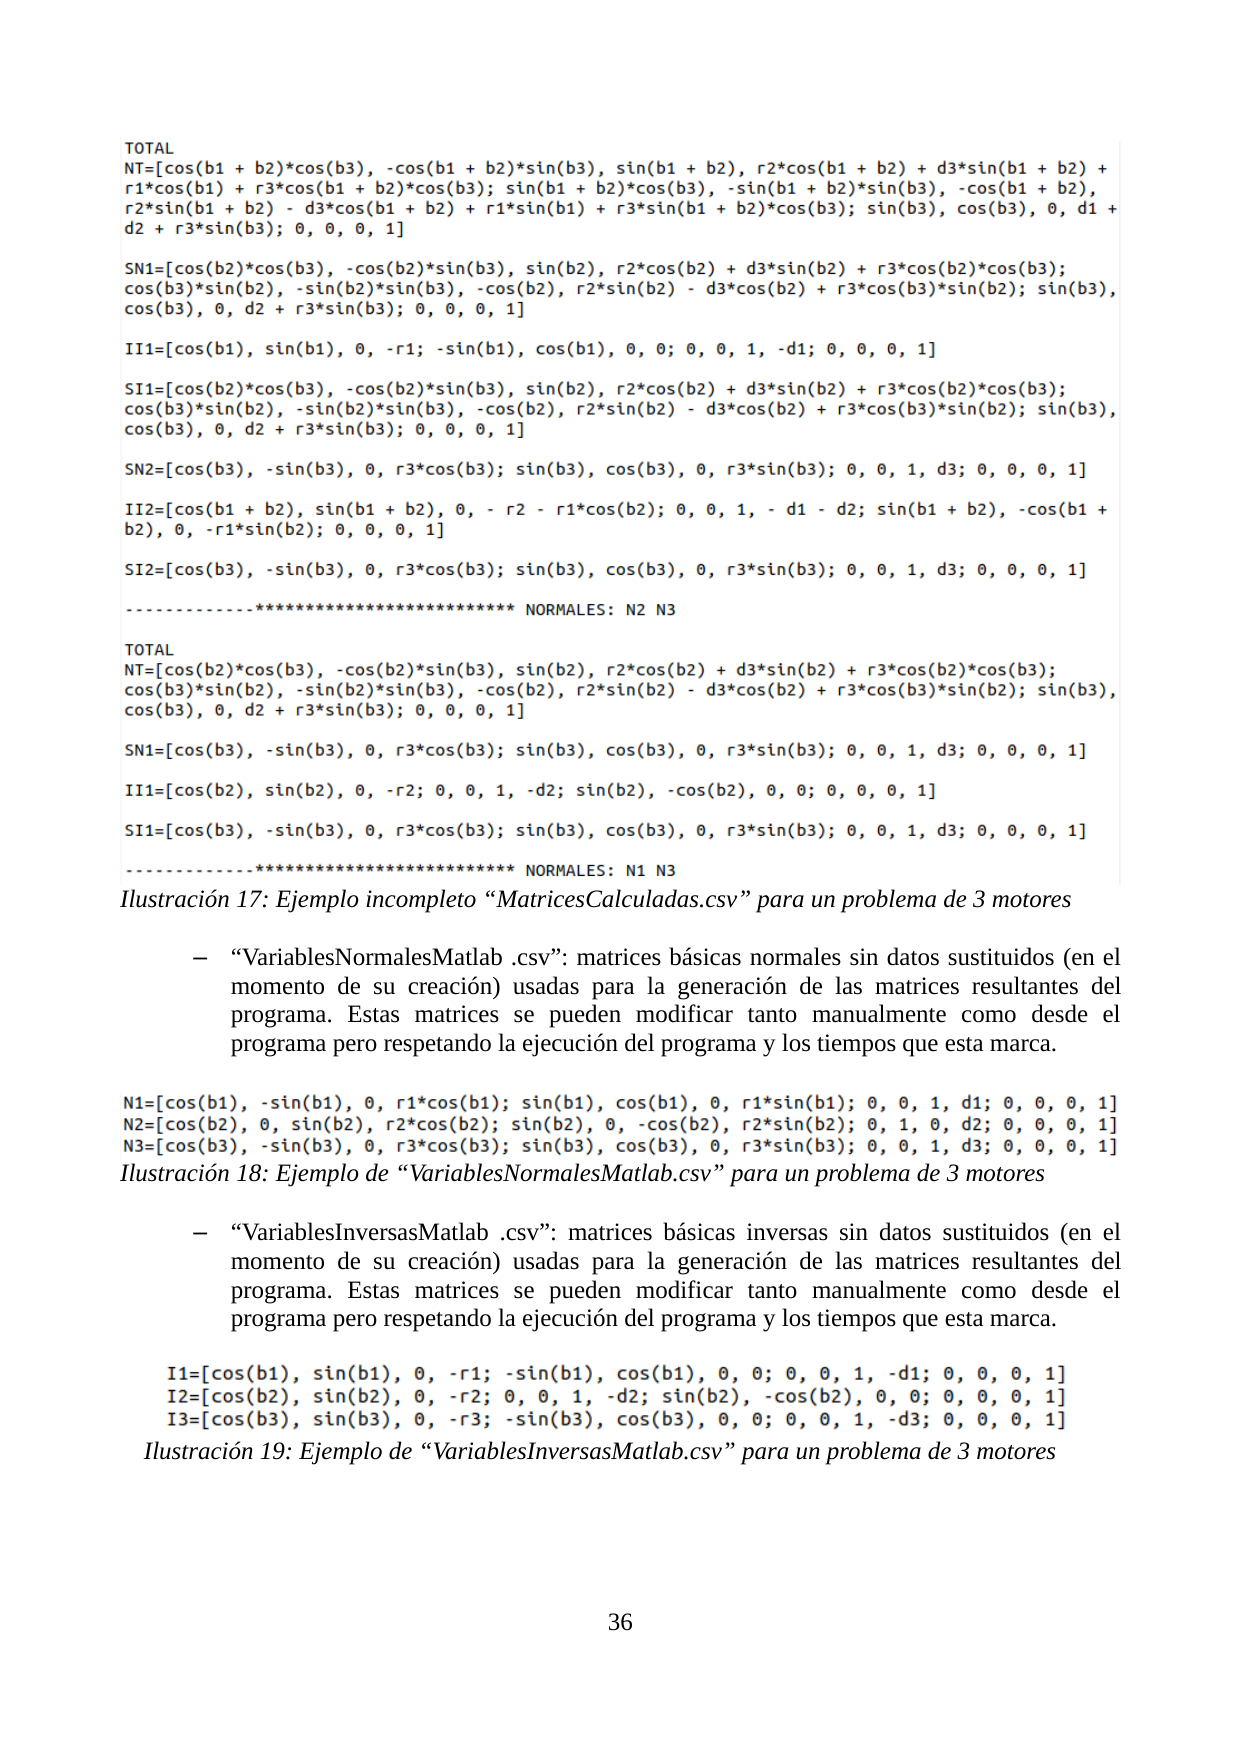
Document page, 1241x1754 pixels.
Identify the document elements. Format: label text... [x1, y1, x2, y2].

text Ilustración 18: Ejemplo de “VariablesNormalesMatlab.csv” para un problema de 3 motores [120, 1159, 1120, 1187]
list “VariablesInversasMatlab .csv”: matrices básicas inversas sin datos sustituidos (en el momento de su creación) usadas para la generación de las matrices resultantes del programa. Estas matrices se pueden modificar tanto manualmente como desde el programa pero respetando la ejecución del programa y los tiempos que esta marca. [193, 1217, 1122, 1332]
picture [164, 1362, 1076, 1437]
list “VariablesNormalesMatlab .csv”: matrices básicas normales sin datos sustituidos (en el momento de su creación) usadas para la generación de las matrices resultantes del programa. Estas matrices se pueden modificar tanto manualmente como desde el programa pero respetando la ejecución del programa y los tiempos que esta marca. [193, 942, 1122, 1057]
text Ilustración 19: Ejemplo de “VariablesInversasMatlab.csv” para un problema de 3 motores [144, 1375, 1097, 1465]
picture [120, 1093, 1121, 1159]
picture [120, 137, 1121, 885]
text Ilustración 17: Ejemplo incompleto “MatricesCalculadas.csv” para un problema de 3 motores [120, 885, 1120, 913]
